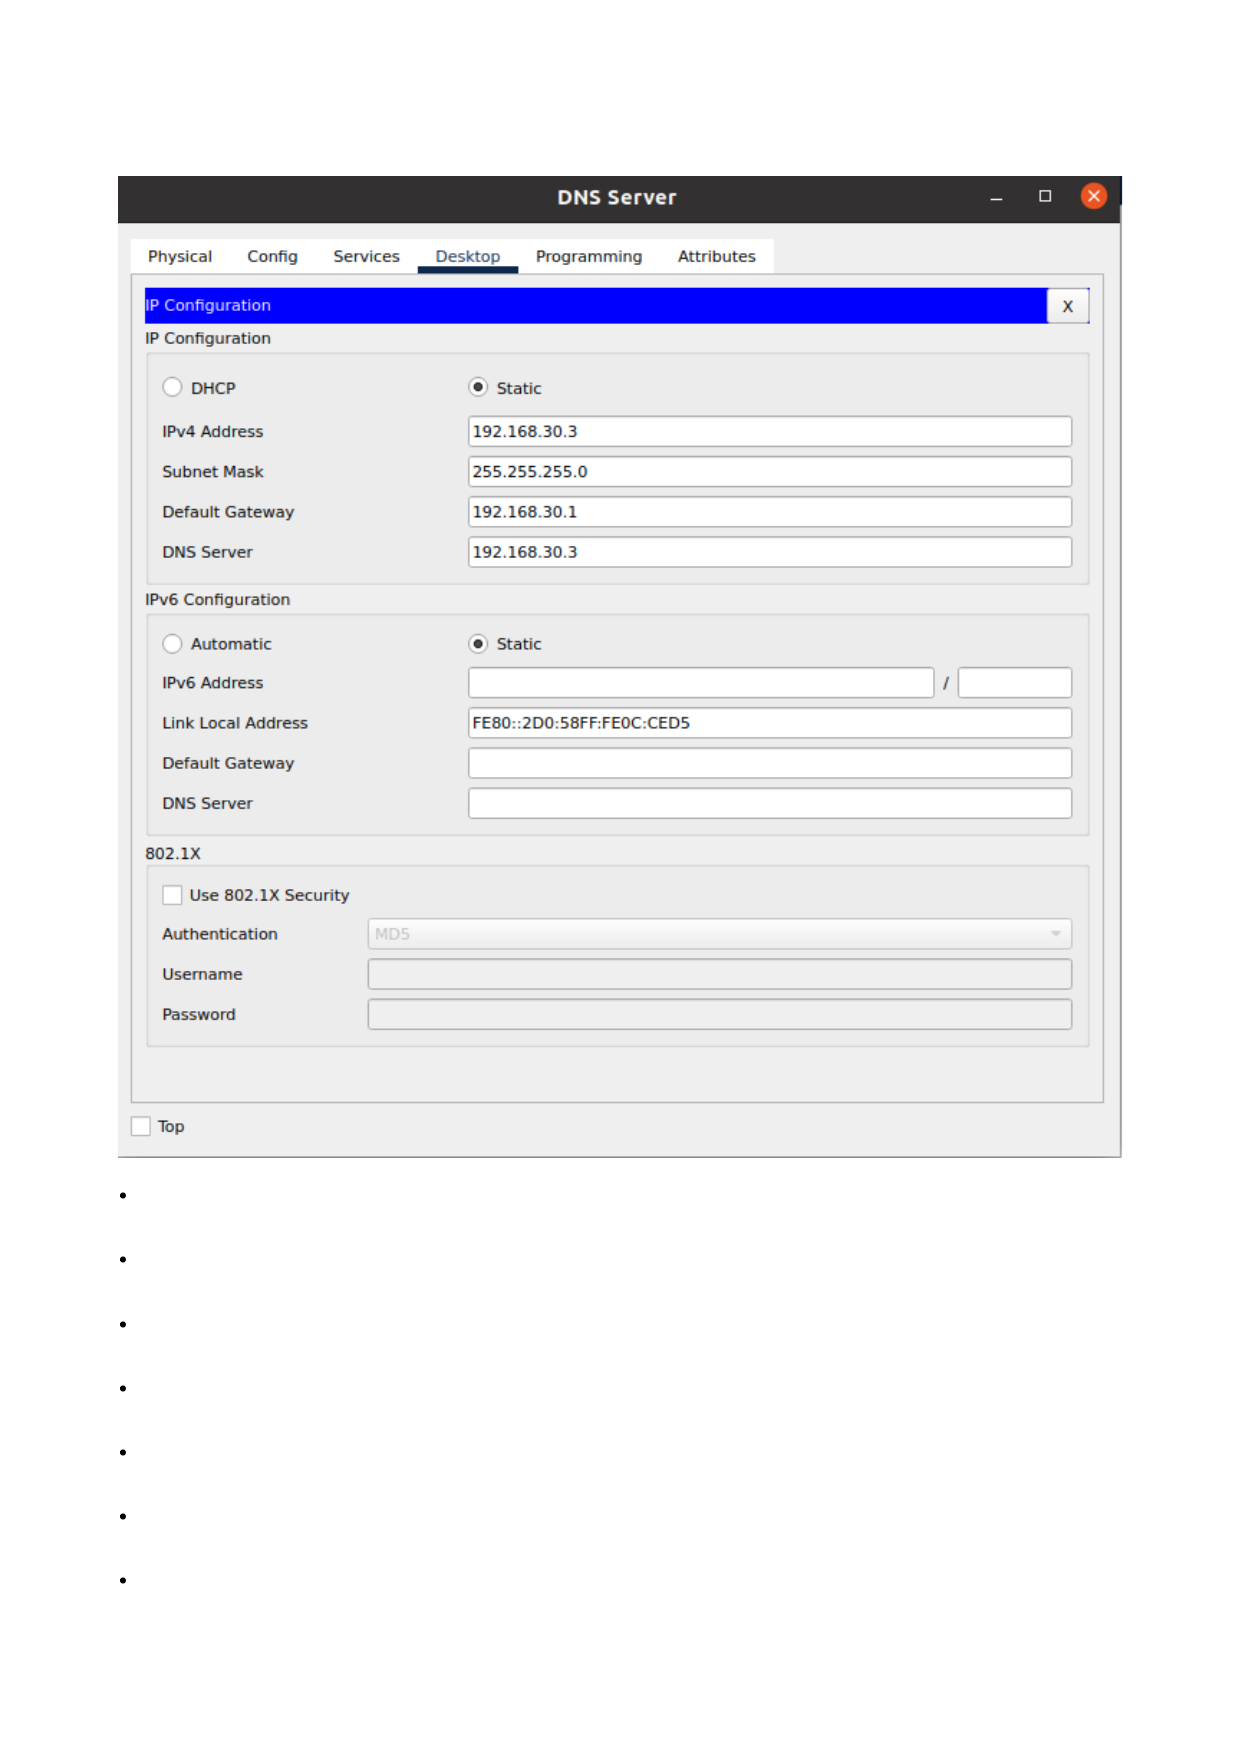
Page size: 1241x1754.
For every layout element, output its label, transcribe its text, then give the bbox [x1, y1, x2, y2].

text . [118, 1420, 1122, 1463]
text . [118, 1484, 1122, 1528]
text . [118, 1158, 1122, 1207]
text . [118, 1549, 1122, 1592]
text . [118, 1356, 1122, 1399]
text . [118, 1292, 1122, 1335]
picture [118, 176, 1123, 1158]
text . [118, 1228, 1122, 1271]
